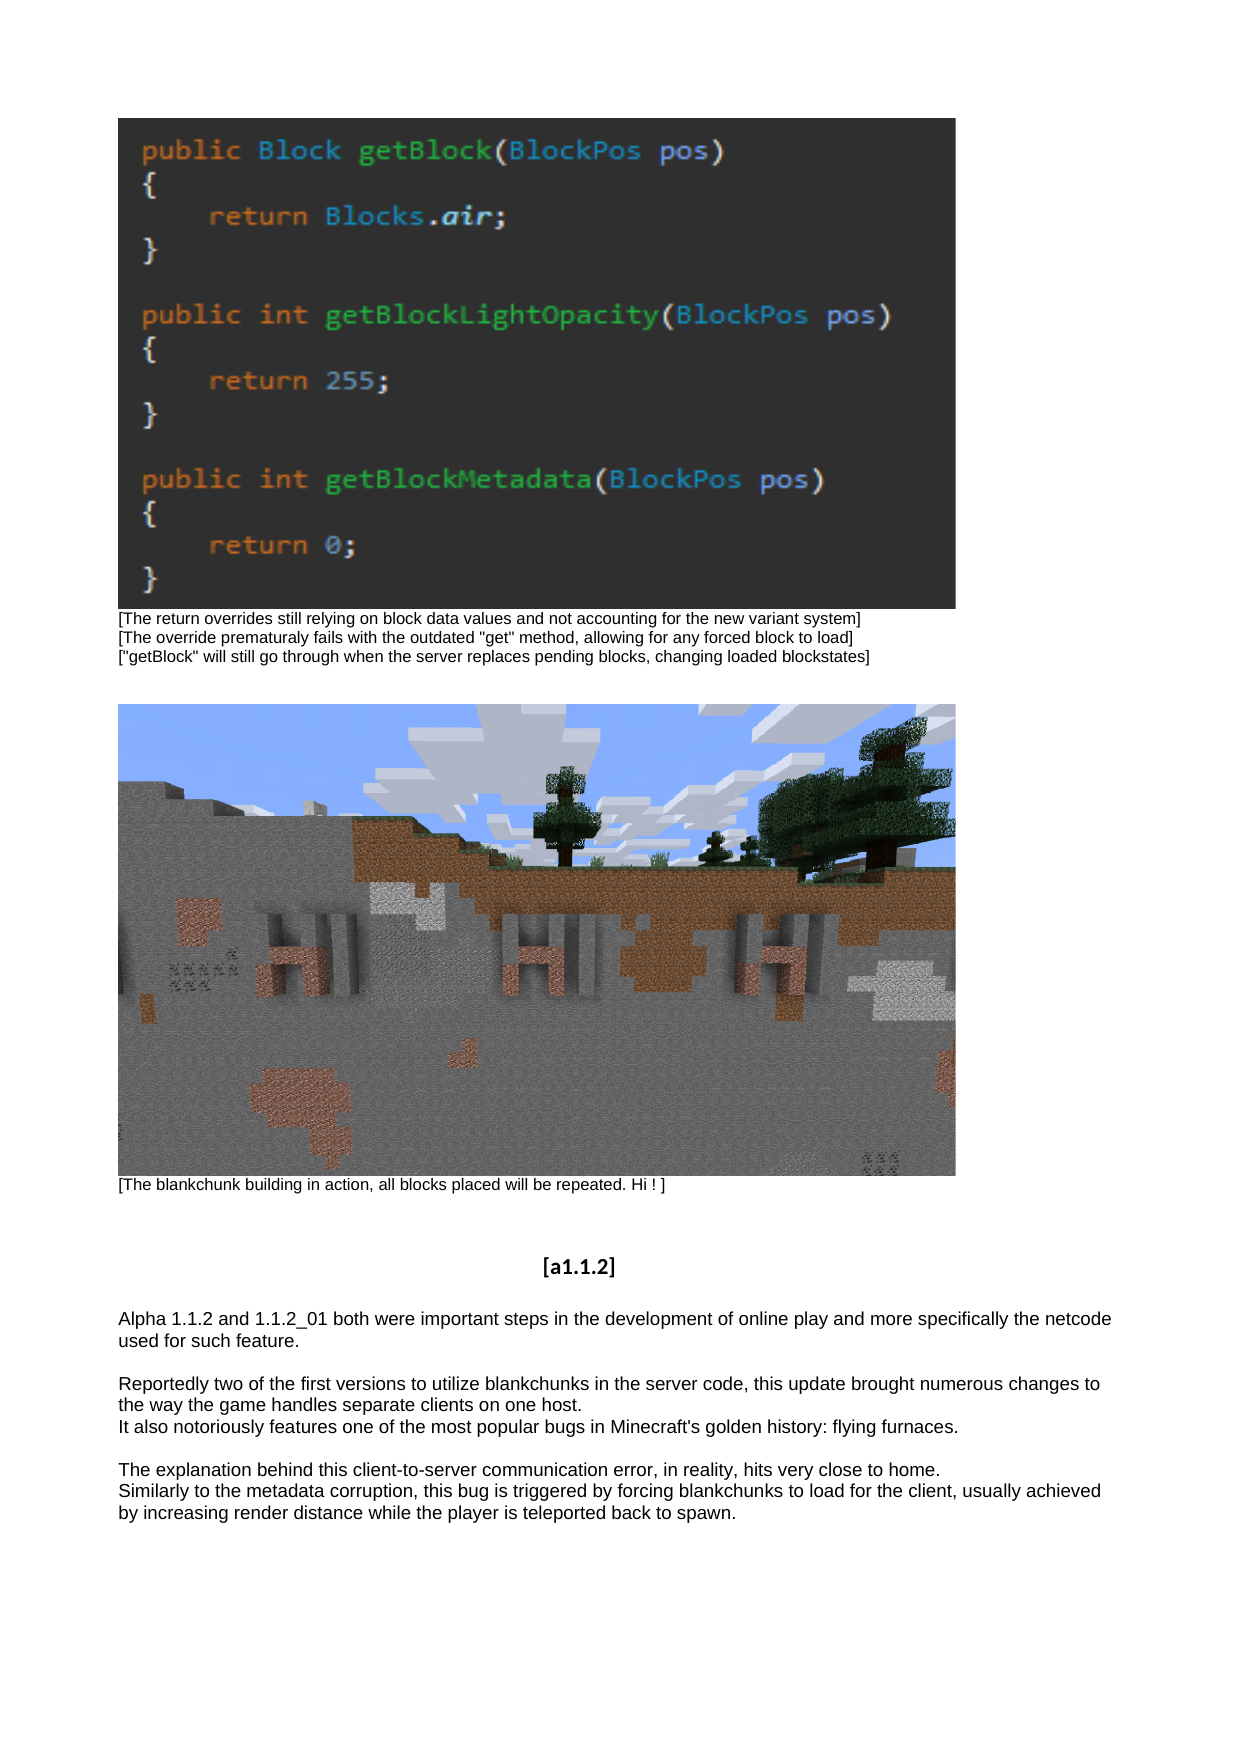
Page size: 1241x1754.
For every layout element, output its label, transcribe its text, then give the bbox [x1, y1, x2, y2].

text [The blankchunk building in action, all blocks placed will be repeated. Hi ! ] [a1.1.2] Alpha 1.1.2 and 1.1.2_01 both were important steps in the development of online play and more specifically the netcode used for such feature. Reportedly two of the first versions to utilize blankchunks in the server code, this update brought numerous changes to the way the game handles separate clients on one host. It also notoriously features one of the most popular bugs in Minecraft's golden history: flying furnaces. The explanation behind this client-to-server communication error, in reality, hits very close to home. Similarly to the metadata corruption, this bug is triggered by forcing blankchunks to load for the client, usually achieved by increasing render distance while the player is teleported back to spawn. [118, 1175, 1122, 1551]
text [The return overrides still relying on block data values and not accounting for the new variant system] [The override prematuraly fails with the outdated "get" method, allowing for any forced block to load] ["getBlock" will still go through when the server replaces pending blocks, changing loaded blockstates] [118, 609, 1124, 1175]
